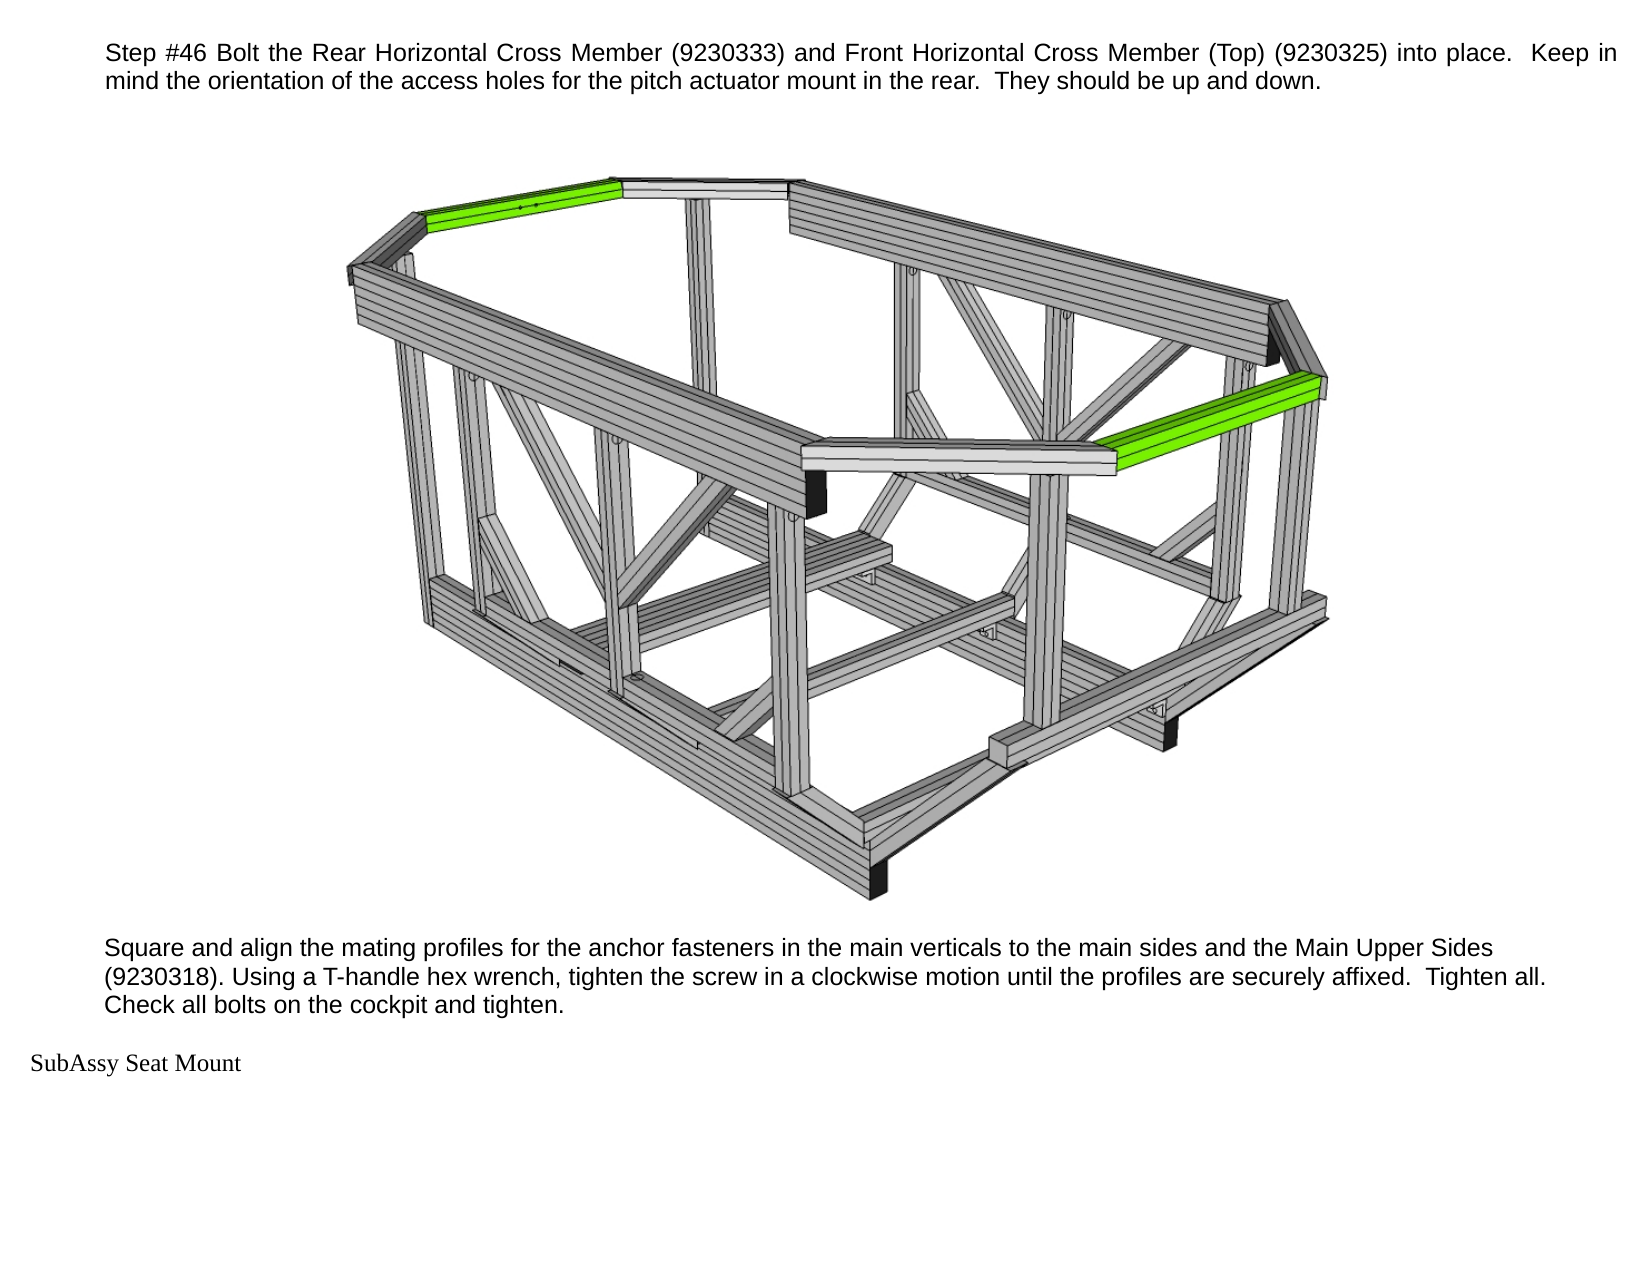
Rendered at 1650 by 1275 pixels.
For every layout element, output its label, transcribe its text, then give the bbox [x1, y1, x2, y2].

text Step #46 Bolt the Rear Horizontal Cross Member (9230333) and Front Horizontal Cross Member (Top) (9230325) into place. Keep in mind the orientation of the access holes for the pitch actuator mount in the rear. They should be up and down. [105, 37, 1620, 95]
text Square and align the mating profiles for the anchor fasteners in the main verticals to the main sides and the Main Upper Sides (9230318). Using a T-handle hex wrench, tighten the screw in a clockwise motion until the profiles are securely affixed. Tighten all. Check all bolts on the cockpit and tighten. [104, 933, 1620, 1019]
picture [105, 123, 1650, 933]
text SubAssy Seat Mount [30, 1048, 1620, 1077]
